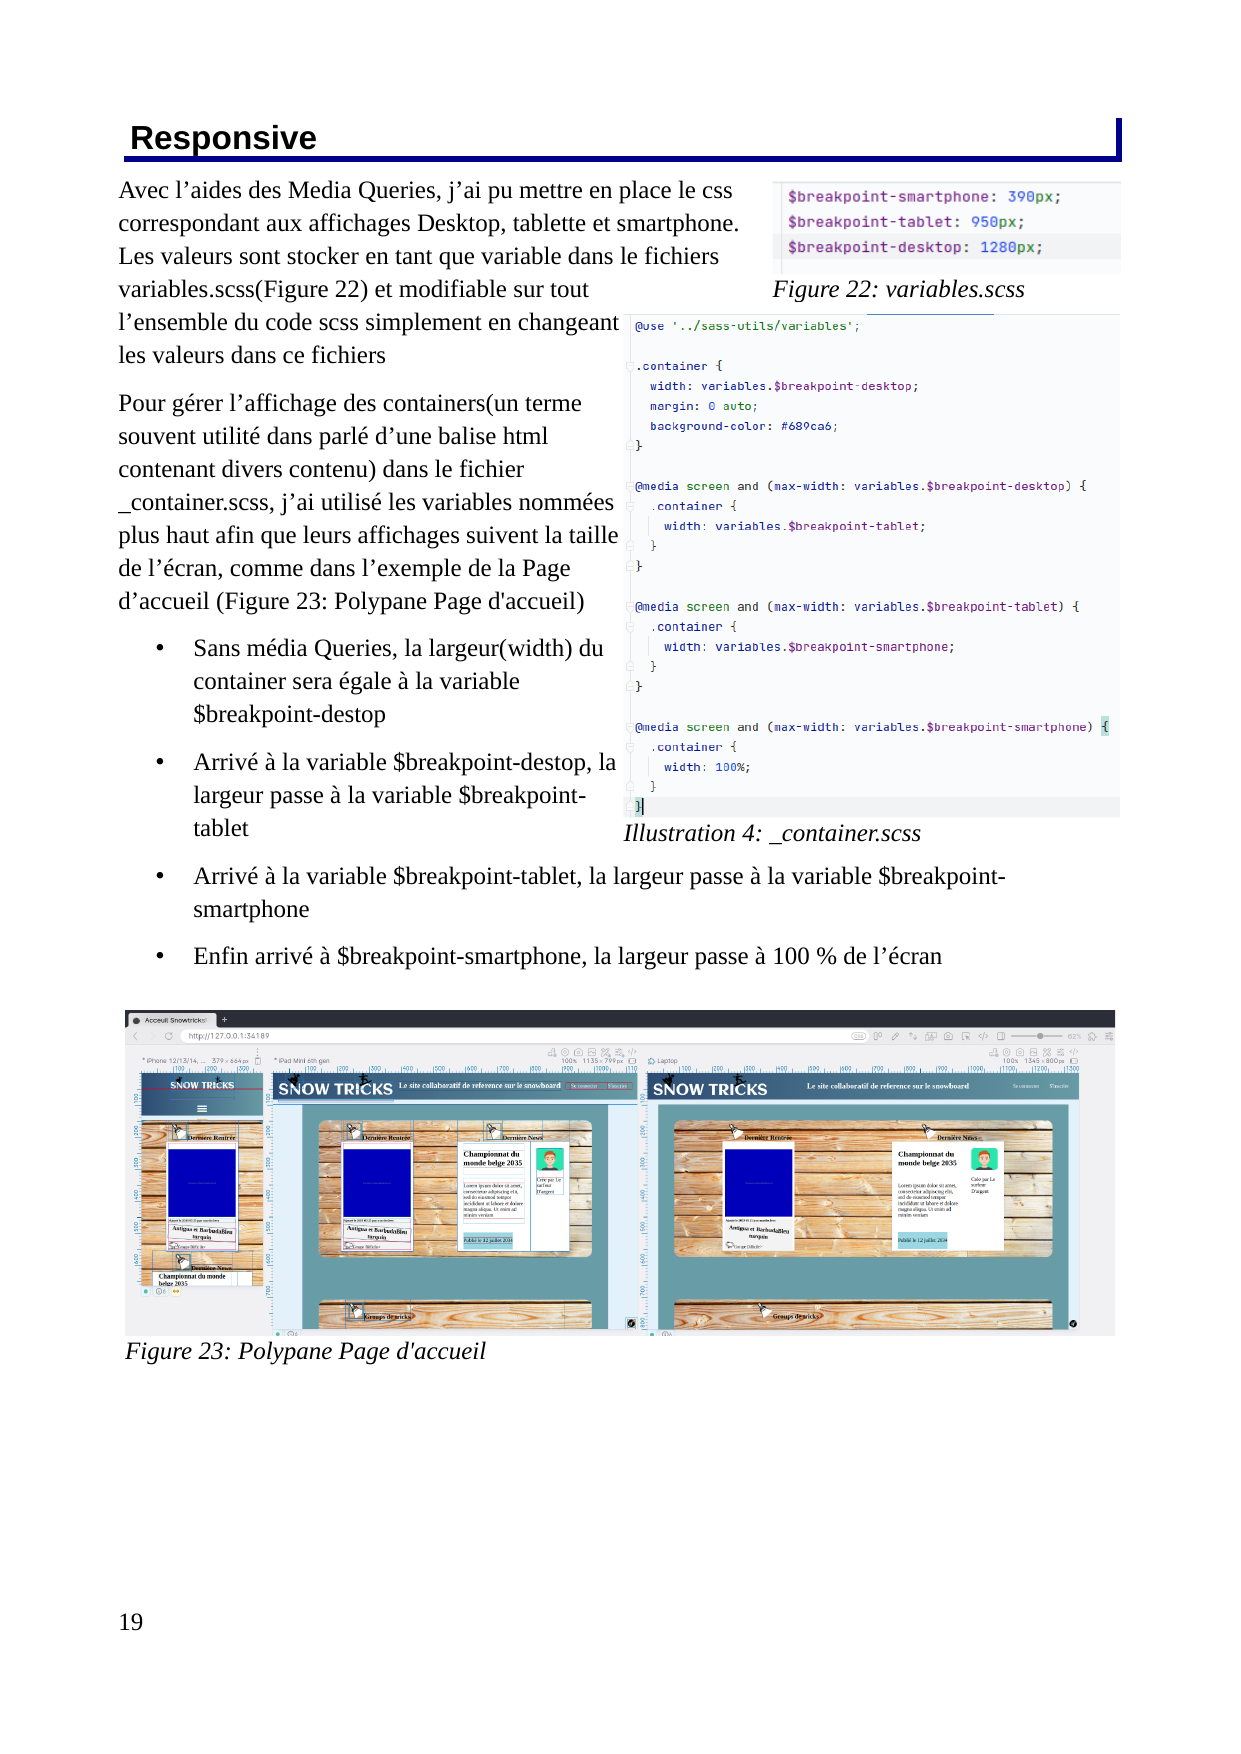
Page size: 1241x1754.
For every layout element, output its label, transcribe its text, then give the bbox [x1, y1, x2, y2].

list [125, 1364, 1115, 1374]
list Sans média Queries, la largeur(width) du container sera égale à la variable $breakpoint-destop [156, 633, 623, 728]
list [125, 998, 1115, 1010]
subtitle Responsive [118, 118, 1116, 157]
text Illustration 4: _container.scss [623, 818, 1120, 846]
list Arrivé à la variable $breakpoint-destop, la largeur passe à la variable $breakpoint-tablet [156, 747, 623, 842]
list Enfin arrivé à $breakpoint-smartphone, la largeur passe à 100 % de l’écran [156, 941, 1122, 970]
picture [125, 1010, 1116, 1336]
picture [772, 181, 1121, 274]
text Avec l’aides des Media Queries, j’ai pu mettre en place le css correspondant aux affichages Desktop, tablette et smartphone. Les valeurs sont stocker en tant que variable dans le fichiers variables.scss(Figure 22) et modifiable sur tout l’ensemble du code scss simplement en changeant les valeurs dans ce fichiers [118, 169, 1122, 369]
picture [623, 314, 1120, 818]
list Figure 23: Polypane Page d'accueil [125, 1336, 1115, 1364]
text Figure 22: variables.scss [772, 274, 1121, 302]
text Pour gérer l’affichage des containers(un terme souvent utilité dans parlé d’une balise html contenant divers contenu) dans le fichier _container.scss, j’ai utilisé les variables nommées plus haut afin que leurs affichages suivent la taille de l’écran, comme dans l’exemple de la Page d’accueil (Figure 23: Polypane Page d'accueil) [118, 388, 623, 614]
list Arrivé à la variable $breakpoint-tablet, la largeur passe à la variable $breakpoint-smartphone [156, 861, 1122, 922]
